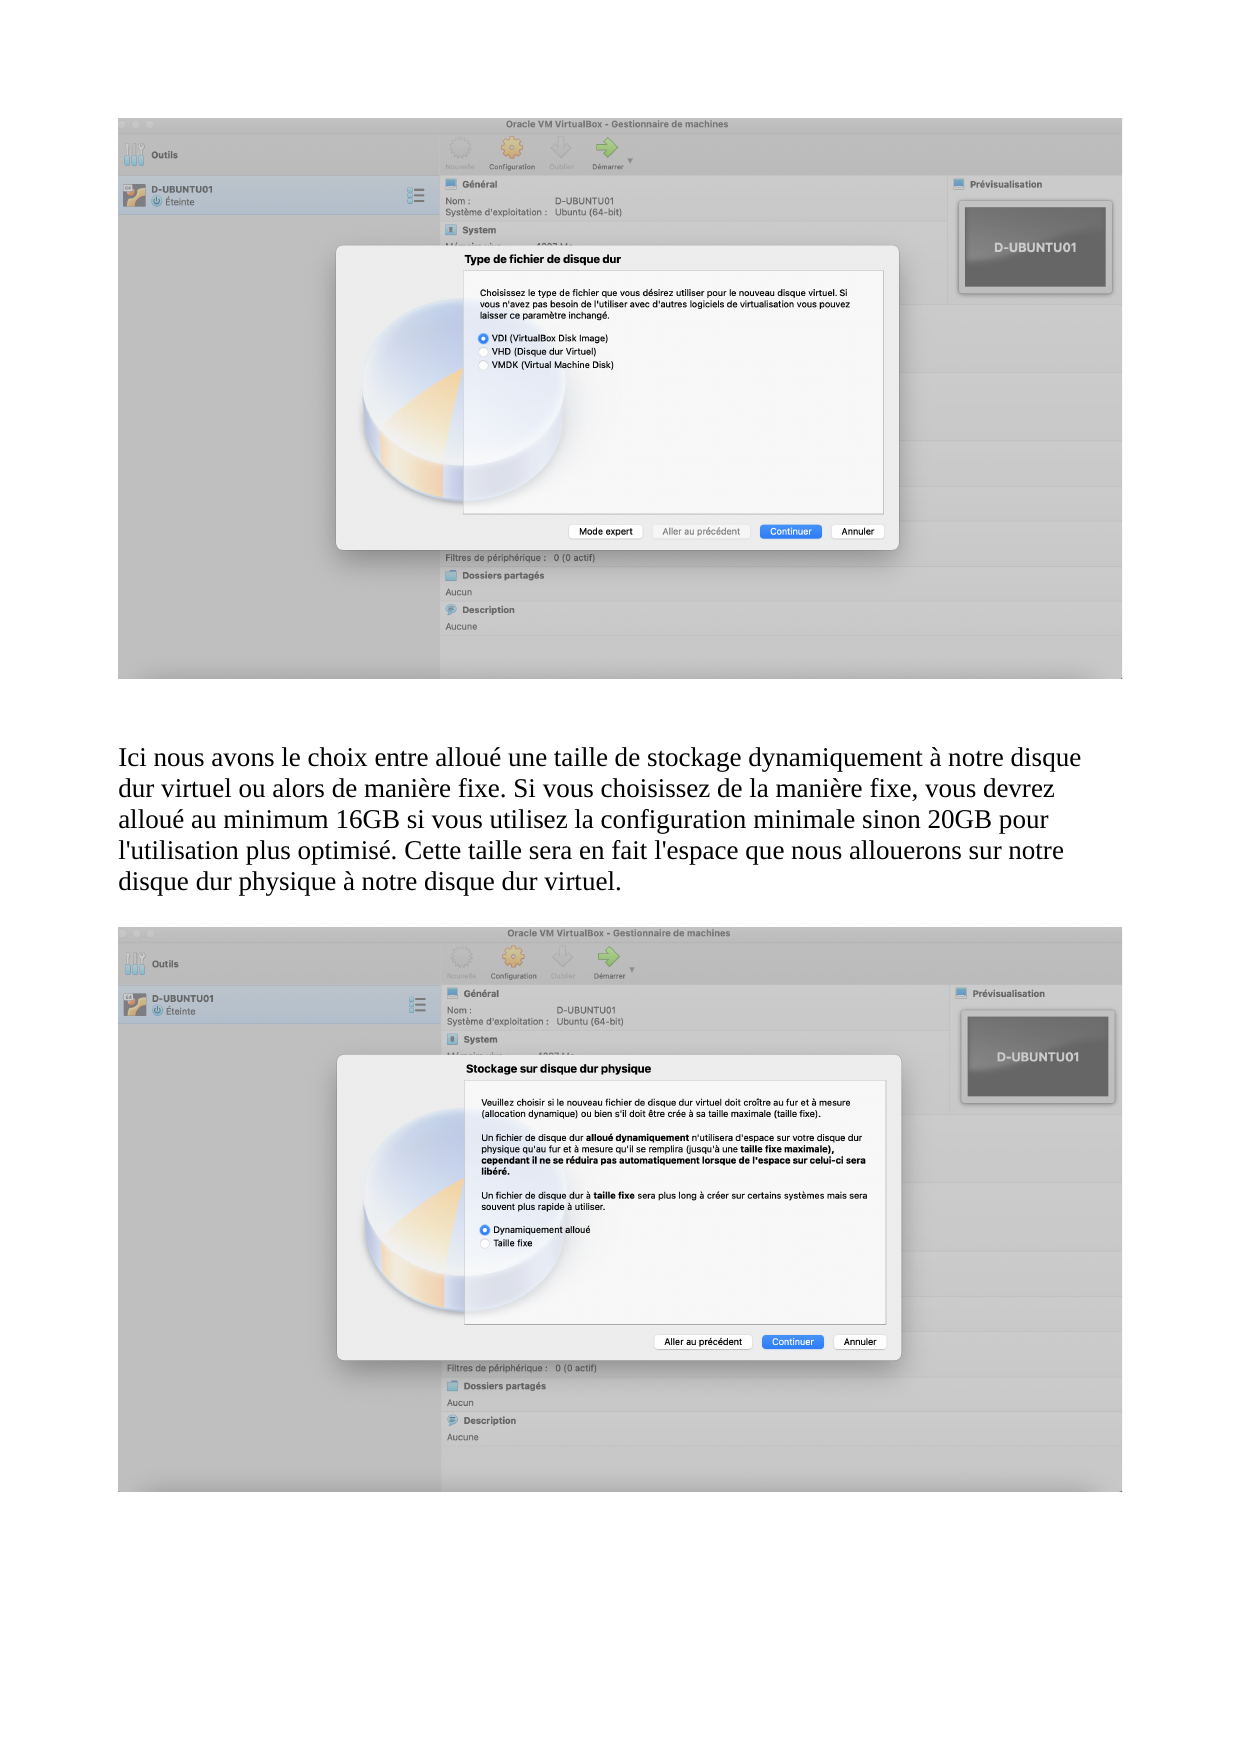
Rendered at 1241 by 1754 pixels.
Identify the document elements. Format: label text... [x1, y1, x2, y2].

picture [118, 118, 1123, 679]
picture [118, 927, 1123, 1492]
text Ici nous avons le choix entre alloué une taille de stockage dynamiquement à notre disque dur virtuel ou alors de manière fixe. Si vous choisissez de la manière fixe, vous devrez alloué au minimum 16GB si vous utilisez la configuration minimale sinon 20GB pour l'utilisation plus optimisé. Cette taille sera en fait l'espace que nous allouerons sur notre disque dur physique à notre disque dur virtuel. [118, 741, 1122, 897]
